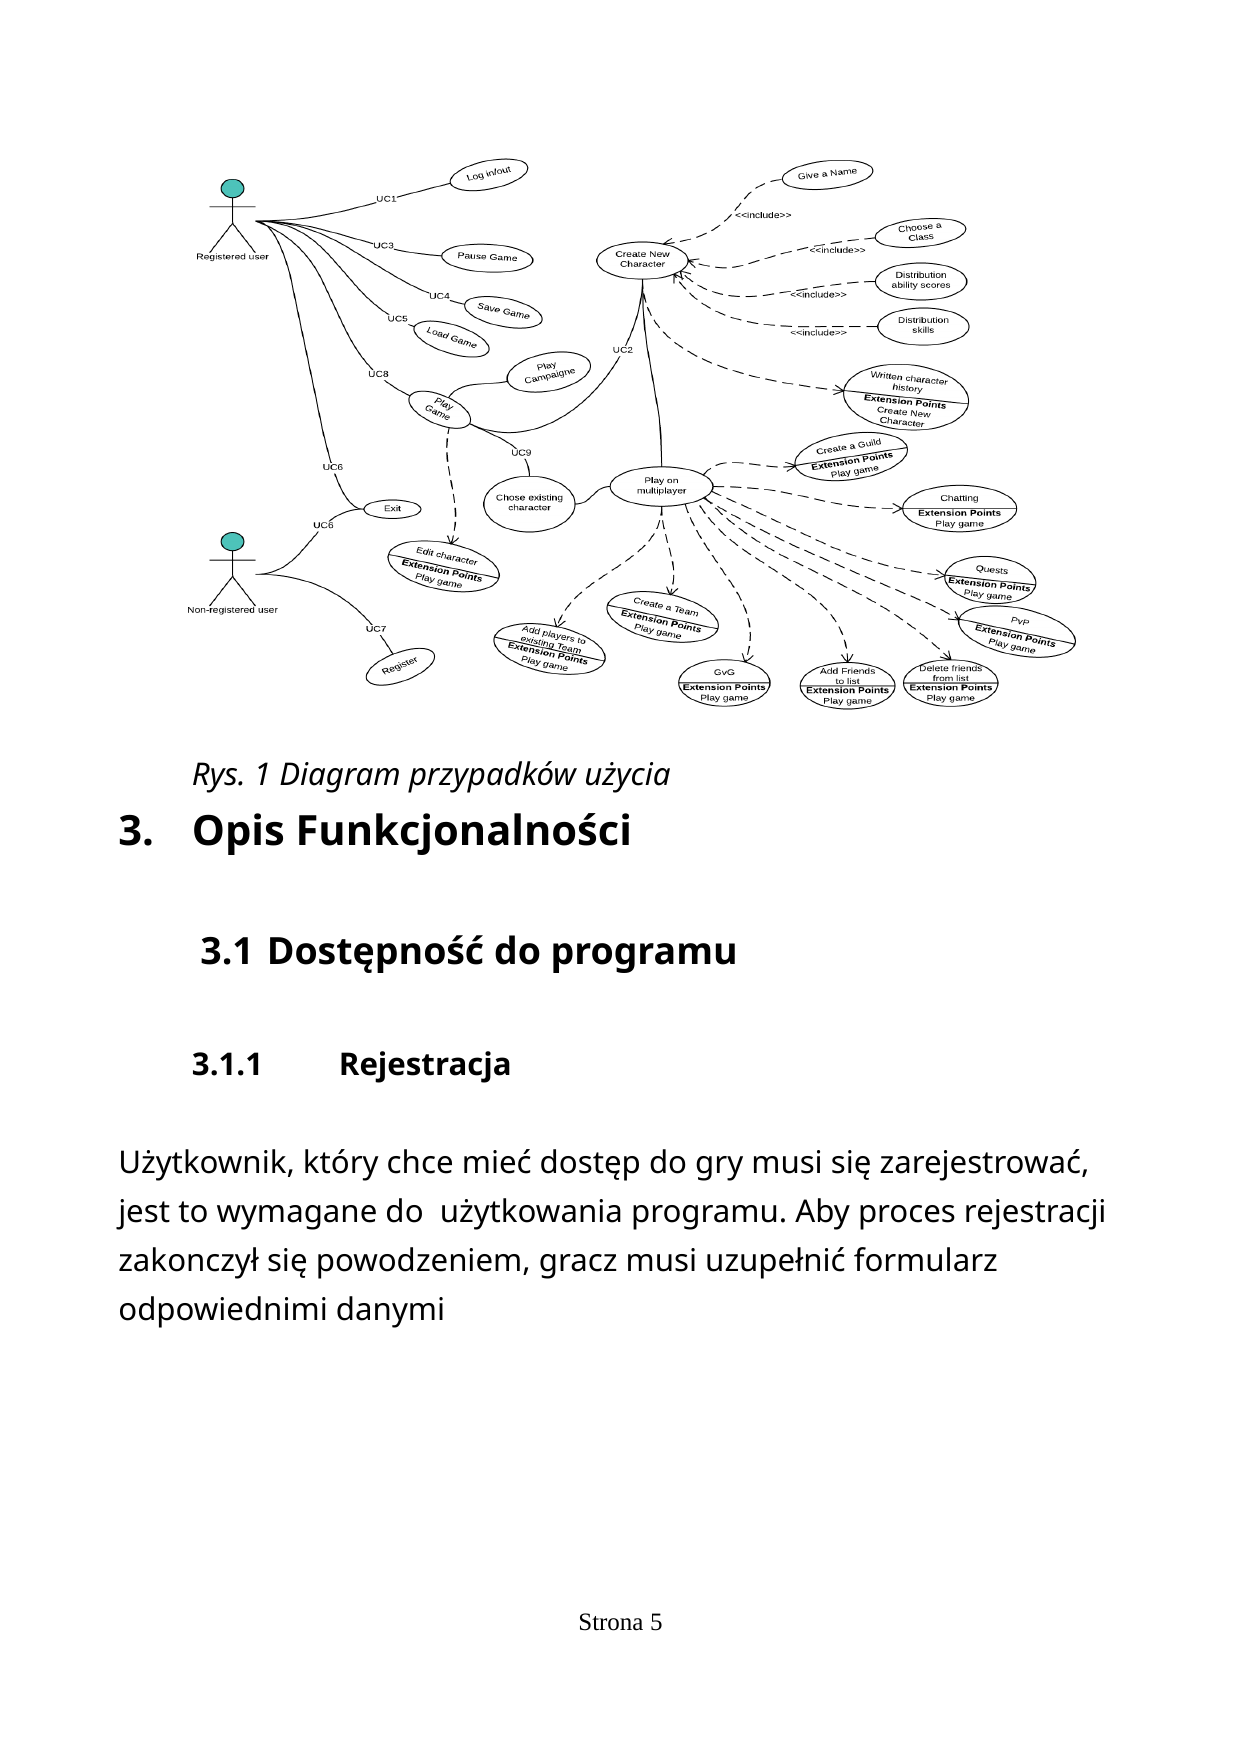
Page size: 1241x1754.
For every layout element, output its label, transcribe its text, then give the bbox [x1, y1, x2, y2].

text 3. Opis Funkcjonalności [118, 801, 1122, 858]
text 3.1.1 Rejestracja [118, 1042, 1122, 1084]
text Rys. 1 Diagram przypadków użycia [118, 746, 1122, 794]
picture [118, 114, 1123, 746]
text Użytkownik, który chce mieć dostęp do gry musi się zarejestrować, jest to wymagane do użytkowania programu. Aby proces rejestracji zakonczył się powodzeniem, gracz musi uzupełnić formularz odpowiednimi danymi [118, 1140, 1122, 1329]
text 3.1 Dostępność do programu [118, 925, 1122, 976]
